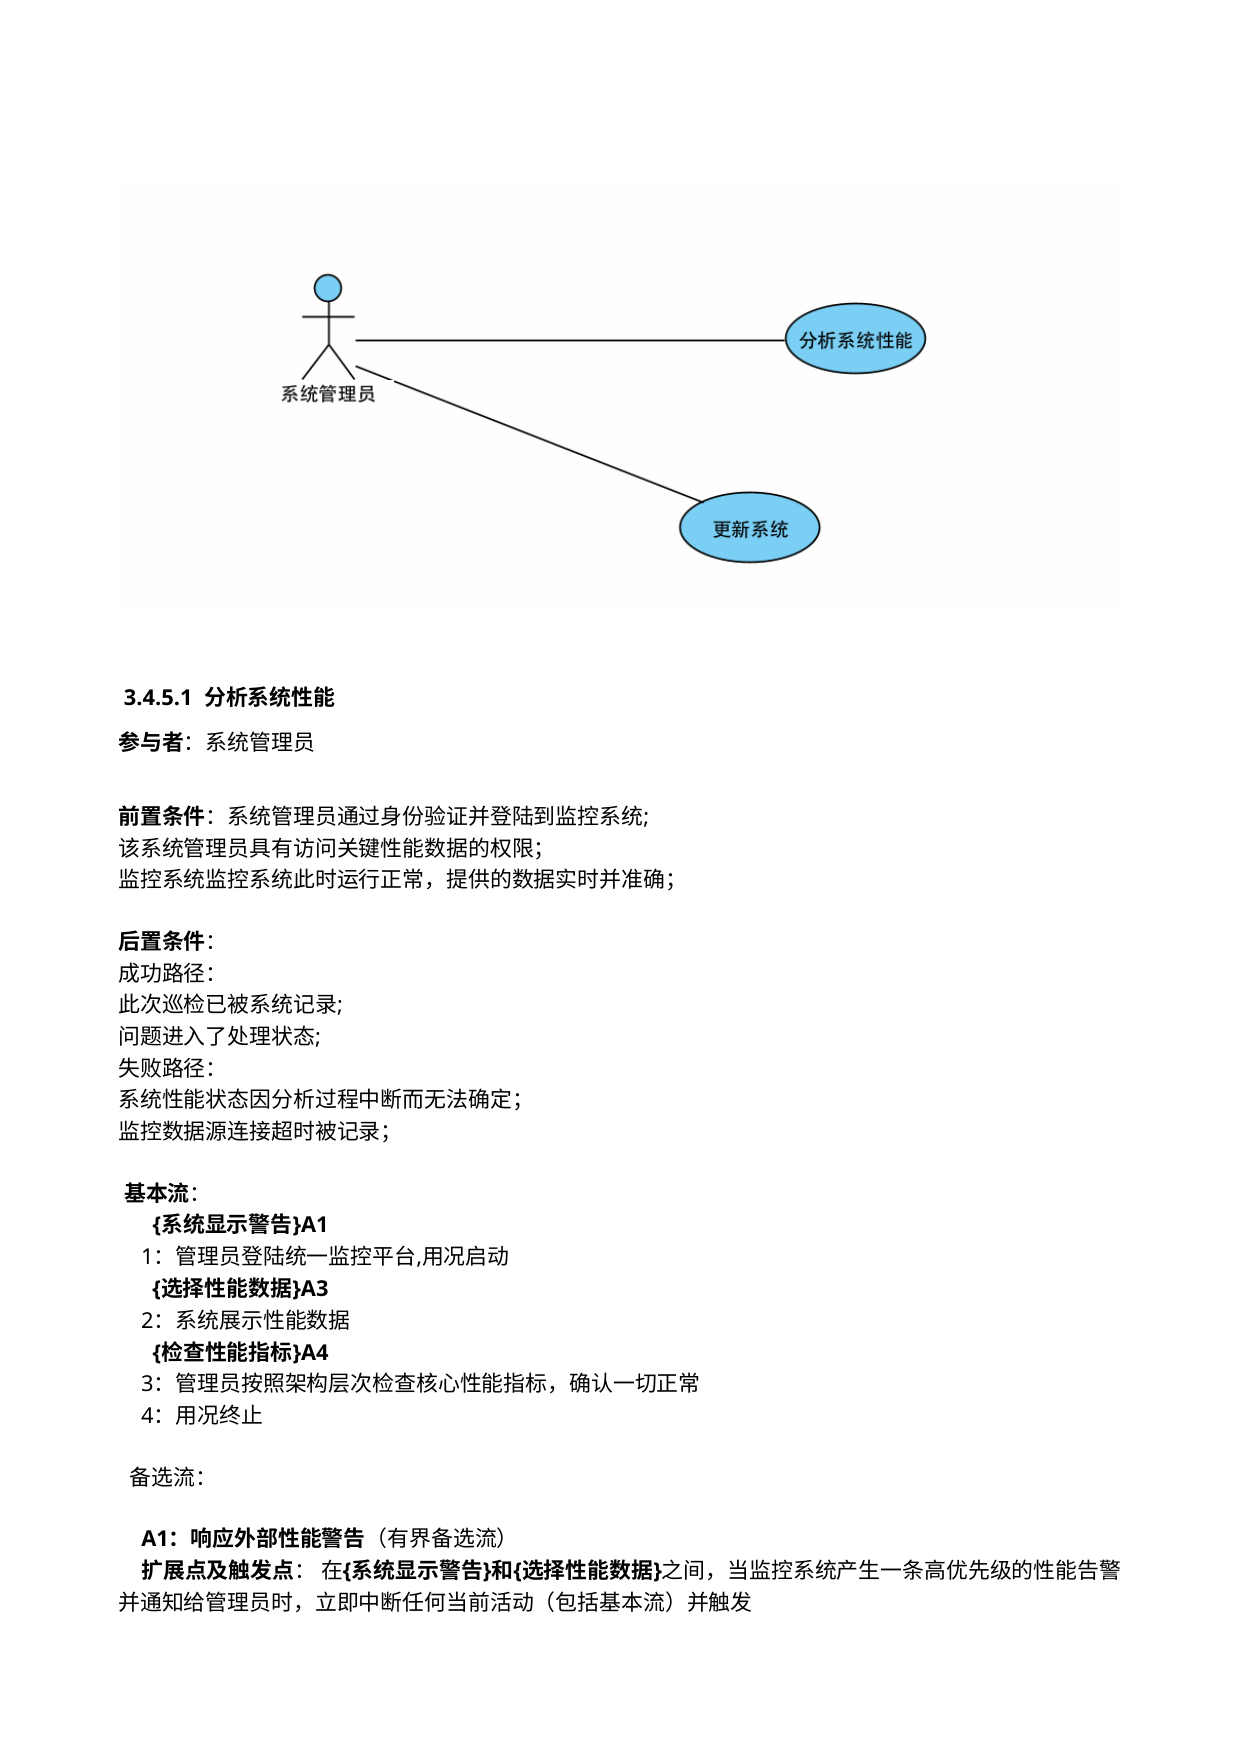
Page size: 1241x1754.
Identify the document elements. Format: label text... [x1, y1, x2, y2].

text 该系统管理员具有访问关键性能数据的权限； [118, 831, 1122, 862]
text 3：管理员按照架构层次检查核心性能指标，确认一切正常 [118, 1366, 1122, 1398]
text 4：用况终止 [118, 1398, 1122, 1430]
subtitle 分析系统性能 [118, 680, 1122, 712]
text 扩展点及触发点： 在{系统显示警告}和{选择性能数据}之间，当监控系统产生一条高优先级的性能告警并通知给管理员时，立即中断任何当前活动（包括基本流）并触发 [118, 1553, 1122, 1616]
text 基本流： [118, 1176, 1122, 1207]
picture [118, 187, 1123, 610]
text 监控数据源连接超时被记录； [118, 1114, 1122, 1146]
text 参与者：系统管理员 [118, 725, 1122, 757]
text 监控系统监控系统此时运行正常，提供的数据实时并准确； [118, 862, 1122, 894]
text 2：系统展示性能数据 [118, 1303, 1122, 1334]
text 1：管理员登陆统一监控平台,用况启动 [118, 1239, 1122, 1271]
text 系统性能状态因分析过程中断而无法确定； [118, 1082, 1122, 1114]
text 失败路径： [118, 1051, 1122, 1082]
text 备选流： [118, 1459, 1122, 1491]
text 问题进入了处理状态; [118, 1019, 1122, 1051]
text 前置条件：系统管理员通过身份验证并登陆到监控系统; [118, 799, 1122, 831]
text {系统显示警告}A1 [118, 1207, 1122, 1239]
text {选择性能数据}A3 [118, 1271, 1122, 1303]
text 成功路径： [118, 956, 1122, 987]
text {检查性能指标}A4 [118, 1334, 1122, 1366]
text 此次巡检已被系统记录; [118, 987, 1122, 1019]
text 后置条件： [118, 924, 1122, 956]
text A1：响应外部性能警告（有界备选流） [118, 1521, 1122, 1553]
